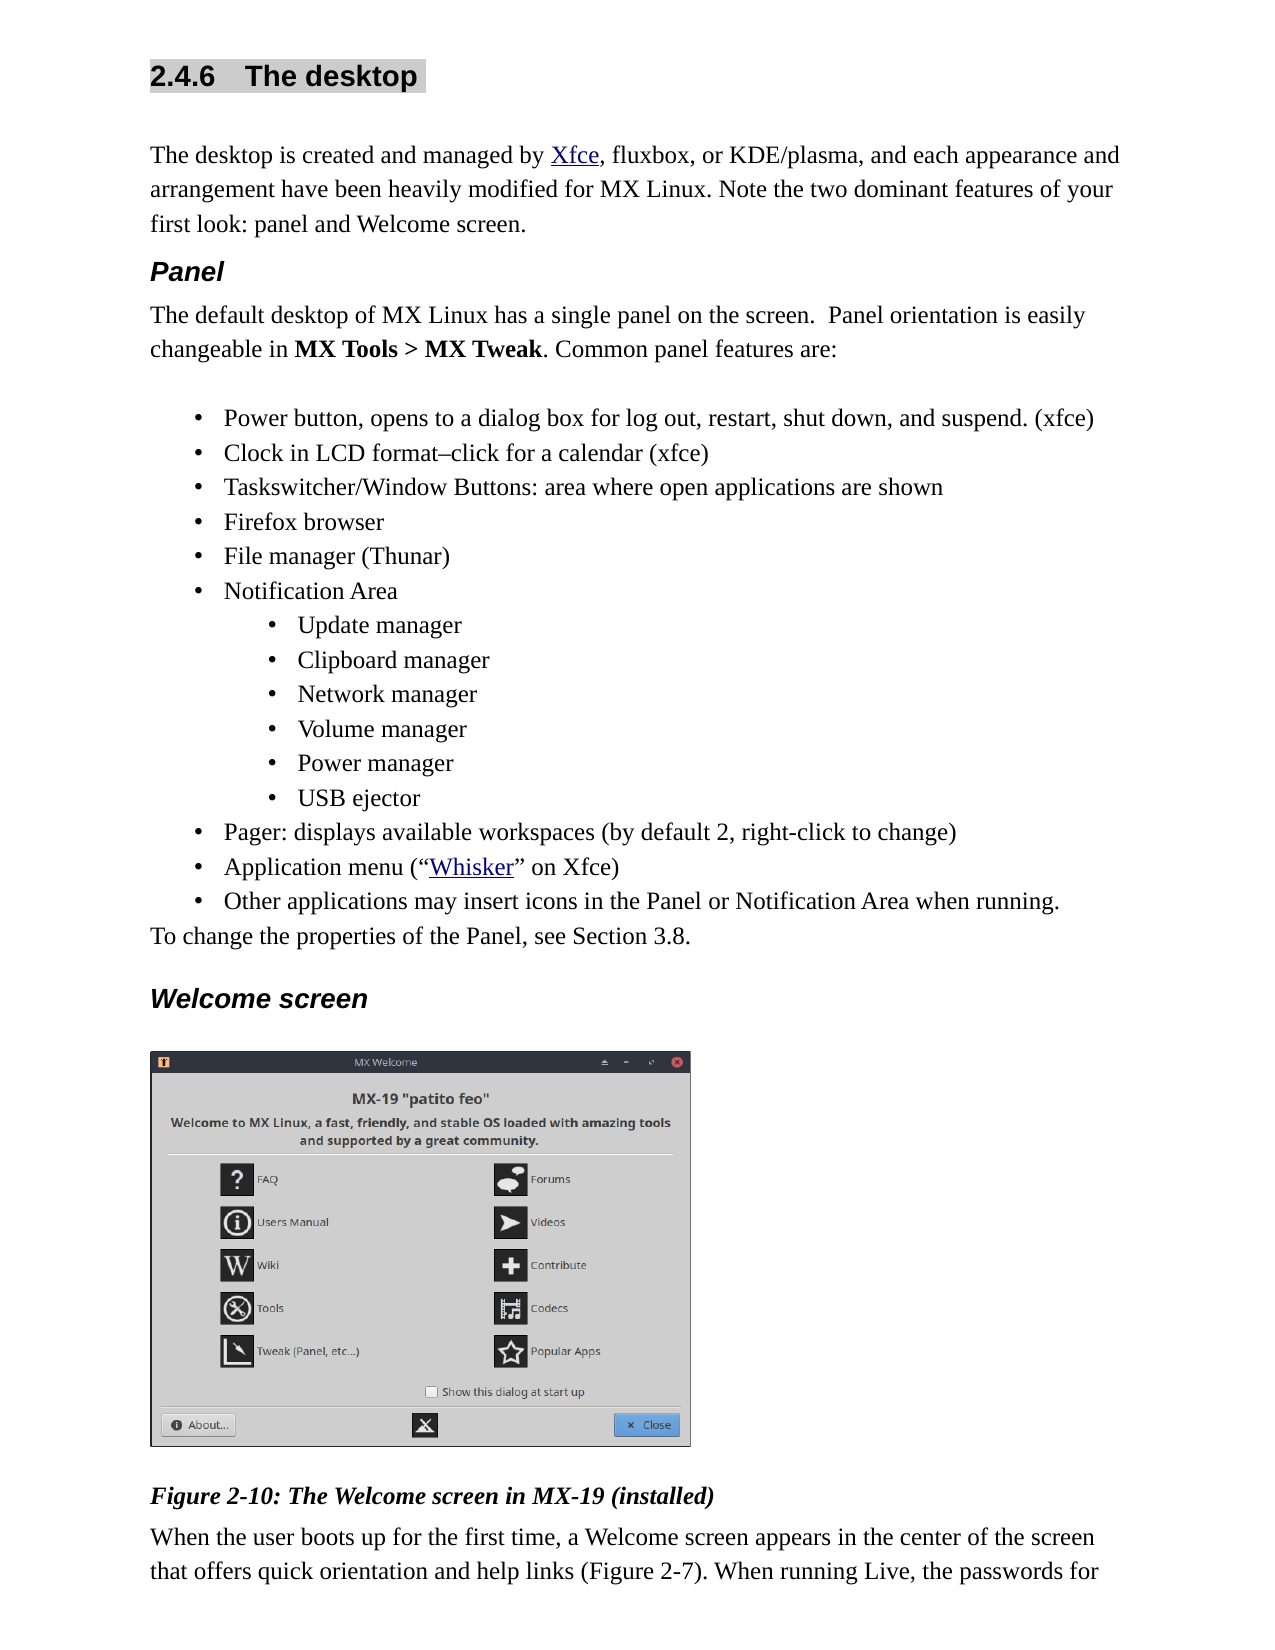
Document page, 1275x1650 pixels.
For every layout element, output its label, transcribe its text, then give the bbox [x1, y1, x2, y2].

list Update manager [268, 610, 1125, 639]
list Network manager [268, 679, 1125, 708]
subtitle Welcome screen [150, 982, 1125, 1014]
list Firefox browser [194, 507, 1125, 536]
subtitle Panel [150, 256, 1125, 288]
list Power manager [268, 748, 1125, 777]
text The desktop is created and managed by Xfce, fluxbox, or KDE/plasma, and each appearance and arrangement have been heavily modified for MX Linux. Note the two dominant features of your first look: panel and Welcome screen. [150, 140, 1125, 237]
list USB ejector [268, 783, 1125, 812]
text Figure 2-10: The Welcome screen in MX-19 (installed) [150, 1481, 1125, 1509]
text The default desktop of MX Linux has a single panel on the screen. Panel orientation is easily changeable in MX Tools > MX Tweak. Common panel features are: [150, 300, 1125, 363]
list Clipboard manager [268, 645, 1125, 674]
list File manager (Thunar) [194, 541, 1125, 570]
text When the user boots up for the first time, a Welcome screen appears in the center of the screen that offers quick orientation and help links (Figure 2-7). When running Live, the passwords for [150, 1522, 1125, 1585]
list Notification Area [194, 576, 1125, 605]
list Taskswitcher/Window Buttons: area where open applications are shown [194, 472, 1125, 501]
list Clock in LCD format–click for a calendar (xfce) [194, 438, 1125, 467]
list Volume manager [268, 714, 1125, 743]
picture [150, 1051, 691, 1447]
list Other applications may insert icons in the Panel or Notification Area when running. [194, 886, 1125, 915]
list Application menu (“Whisker” on Xfce) [194, 852, 1125, 881]
text To change the properties of the Panel, see Section 3.8. [150, 921, 1125, 949]
list Power button, opens to a dialog box for log out, restart, shut down, and suspend. (xfce) [194, 403, 1125, 432]
subtitle 2.4.6 The desktop [426, 59, 1125, 93]
list Pager: displays available workspaces (by default 2, right-click to change) [194, 817, 1125, 846]
